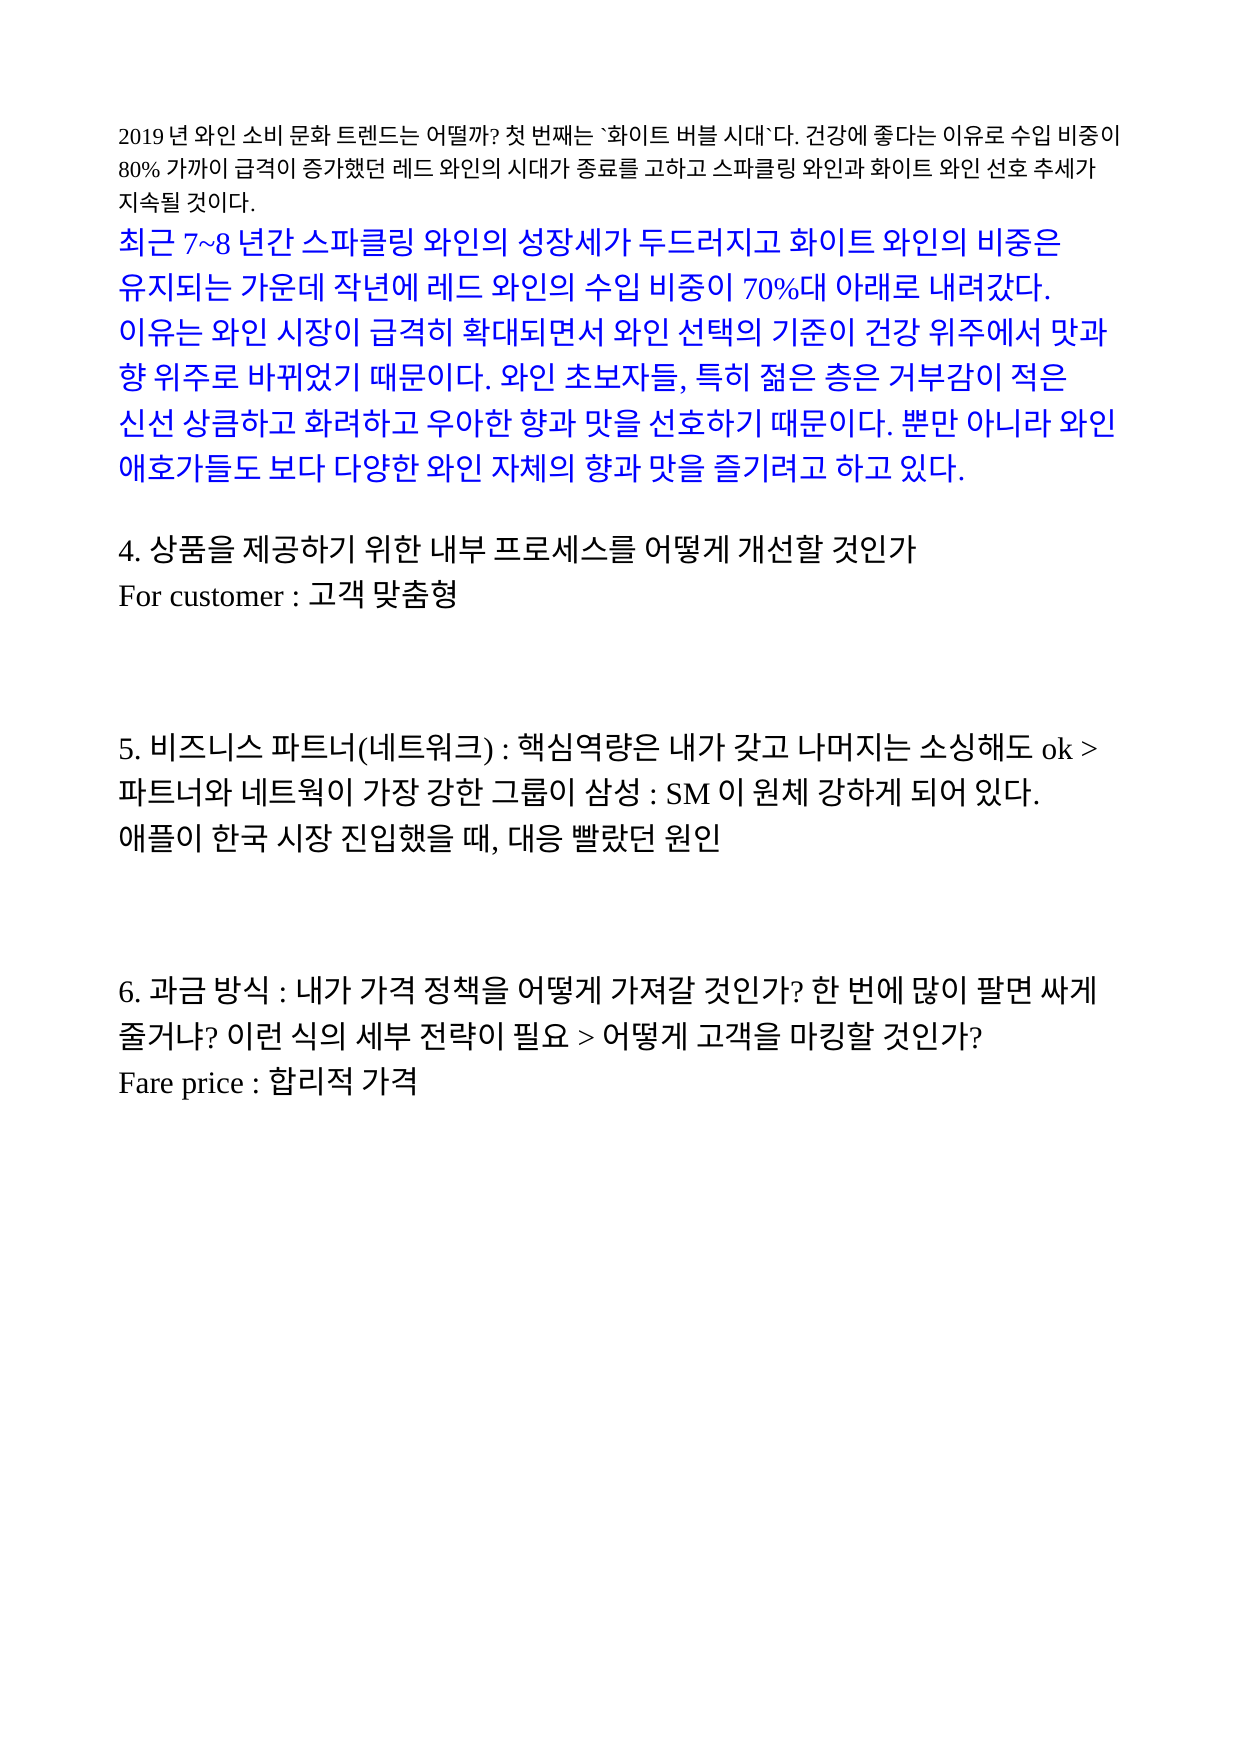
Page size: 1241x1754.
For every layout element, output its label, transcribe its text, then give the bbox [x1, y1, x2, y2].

text 2019년 와인 소비 문화 트렌드는 어떨까? 첫 번째는 `화이트 버블 시대`다. 건강에 좋다는 이유로 수입 비중이 80% 가까이 급격이 증가했던 레드 와인의 시대가 종료를 고하고 스파클링 와인과 화이트 와인 선호 추세가 지속될 것이다. [118, 118, 1122, 218]
text 최근 7~8년간 스파클링 와인의 성장세가 두드러지고 화이트 와인의 비중은 유지되는 가운데 작년에 레드 와인의 수입 비중이 70%대 아래로 내려갔다. 이유는 와인 시장이 급격히 확대되면서 와인 선택의 기준이 건강 위주에서 맛과 향 위주로 바뀌었기 때문이다. 와인 초보자들, 특히 젊은 층은 거부감이 적은 신선 상큼하고 화려하고 우아한 향과 맛을 선호하기 때문이다. 뿐만 아니라 와인 애호가들도 보다 다양한 와인 자체의 향과 맛을 즐기려고 하고 있다. [118, 218, 1122, 489]
text 4. 상품을 제공하기 위한 내부 프로세스를 어떻게 개선할 것인가 [118, 525, 1122, 570]
text 6. 과금 방식 : 내가 가격 정책을 어떻게 가져갈 것인가? 한 번에 많이 팔면 싸게 줄거냐? 이런 식의 세부 전략이 필요 > 어떻게 고객을 마킹할 것인가? [118, 967, 1122, 1057]
text Fare price : 합리적 가격 [118, 1057, 1122, 1102]
text 5. 비즈니스 파트너(네트워크) : 핵심역량은 내가 갖고 나머지는 소싱해도 ok > 파트너와 네트웍이 가장 강한 그룹이 삼성 : SM이 원체 강하게 되어 있다. 애플이 한국 시장 진입했을 때, 대응 빨랐던 원인 [118, 723, 1122, 859]
text For customer : 고객 맞춤형 [118, 570, 1122, 615]
